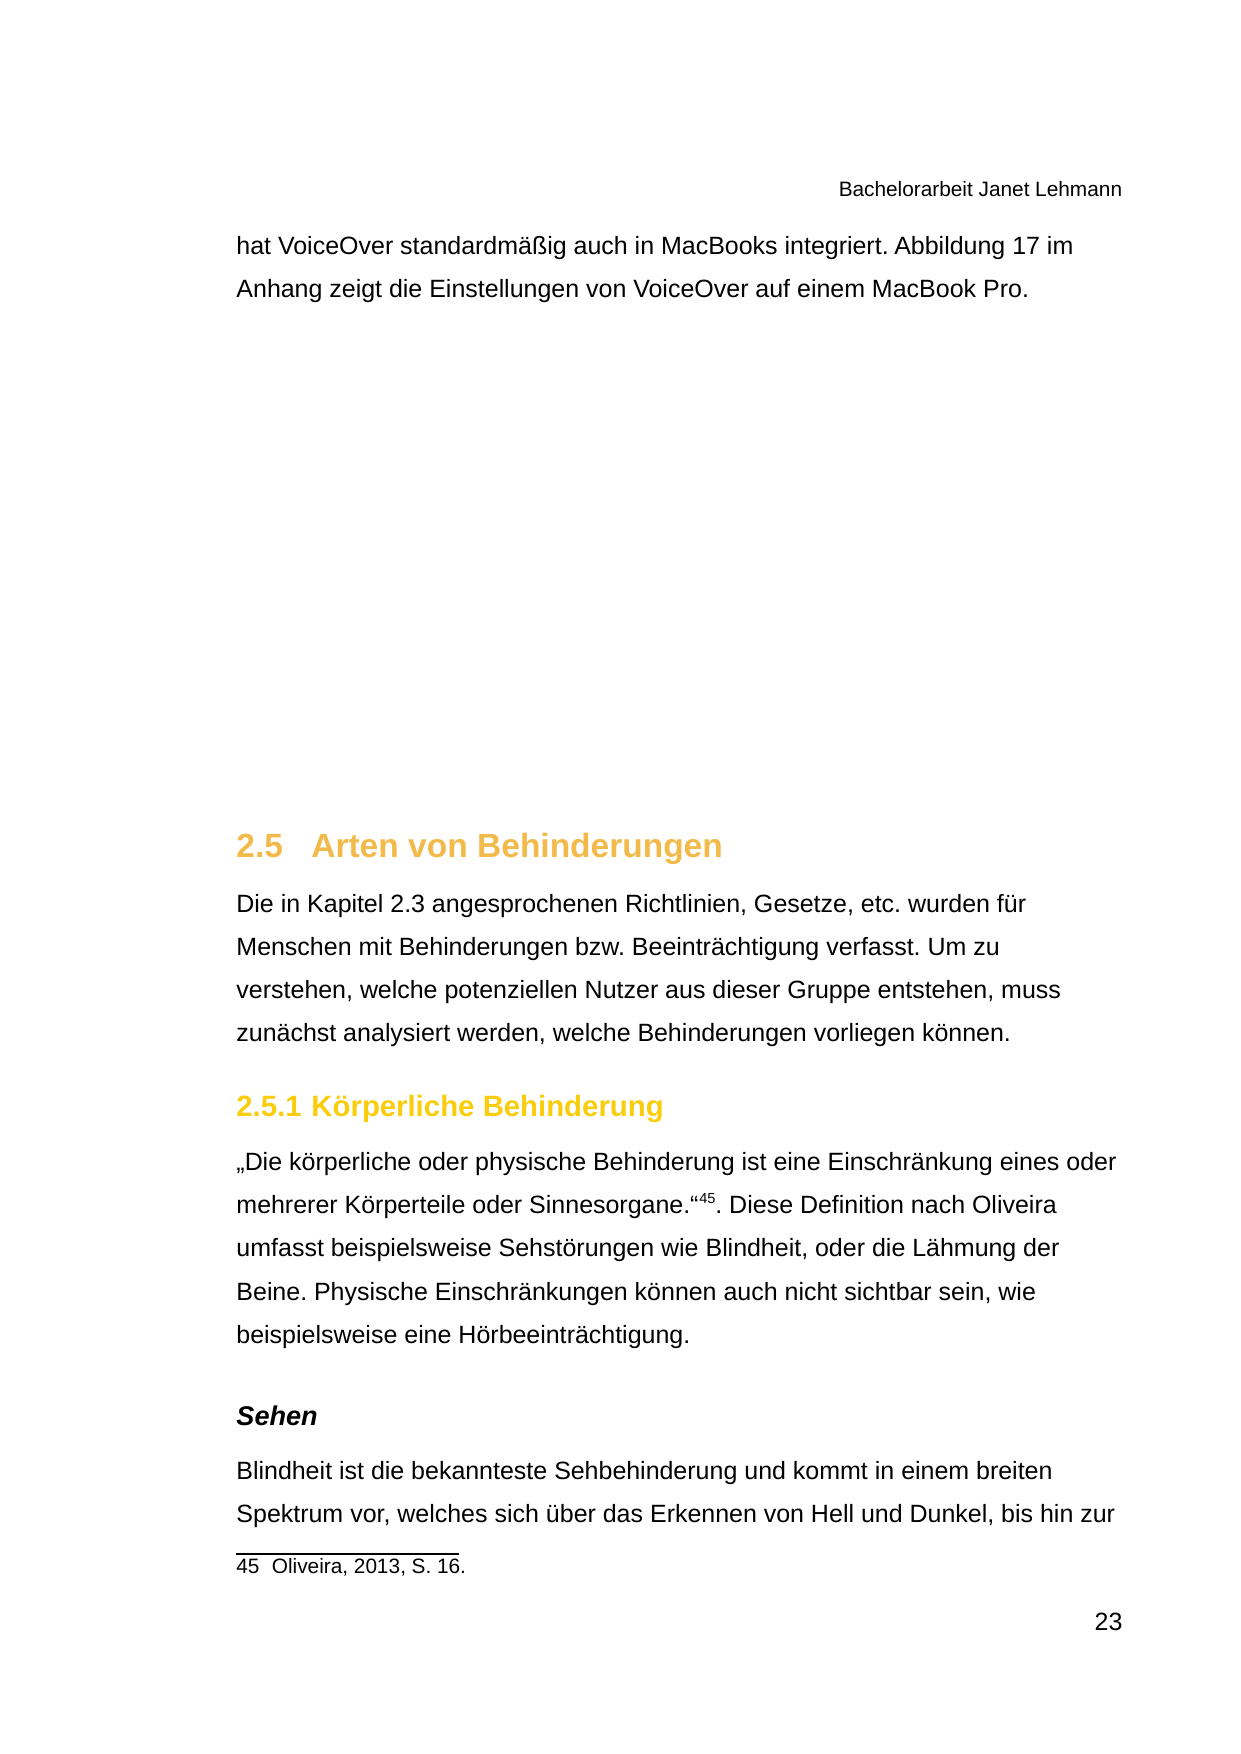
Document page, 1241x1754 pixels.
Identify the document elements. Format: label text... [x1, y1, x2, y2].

subtitle Körperliche Behinderung [236, 1088, 1122, 1122]
text Blindheit ist die bekannteste Sehbehinderung und kommt in einem breiten Spektrum vor, welches sich über das Erkennen von Hell und Dunkel, bis hin zur [236, 1456, 1122, 1528]
subtitle Sehen [236, 1400, 1122, 1431]
text „Die körperliche oder physische Behinderung ist eine Einschränkung eines oder mehrerer Körperteile oder Sinnesorgane.“. Diese Definition nach Oliveira umfasst beispielsweise Sehstörungen wie Blindheit, oder die Lähmung der Beine. Physische Einschränkungen können auch nicht sichtbar sein, wie beispielsweise eine Hörbeeinträchtigung. [236, 1147, 1122, 1348]
text Oliveira, 2013, S. 16. [236, 1554, 1122, 1578]
text Die in Kapitel 2.3 angesprochenen Richtlinien, Gesetze, etc. wurden für Menschen mit Behinderungen bzw. Beeinträchtigung verfasst. Um zu verstehen, welche potenziellen Nutzer aus dieser Gruppe entstehen, muss zunächst analysiert werden, welche Behinderungen vorliegen können. [236, 889, 1122, 1047]
subtitle Arten von Behinderungen [236, 826, 1122, 864]
text hat VoiceOver standardmäßig auch in MacBooks integriert. Abbildung 17 im Anhang zeigt die Einstellungen von VoiceOver auf einem MacBook Pro. [236, 231, 1122, 302]
